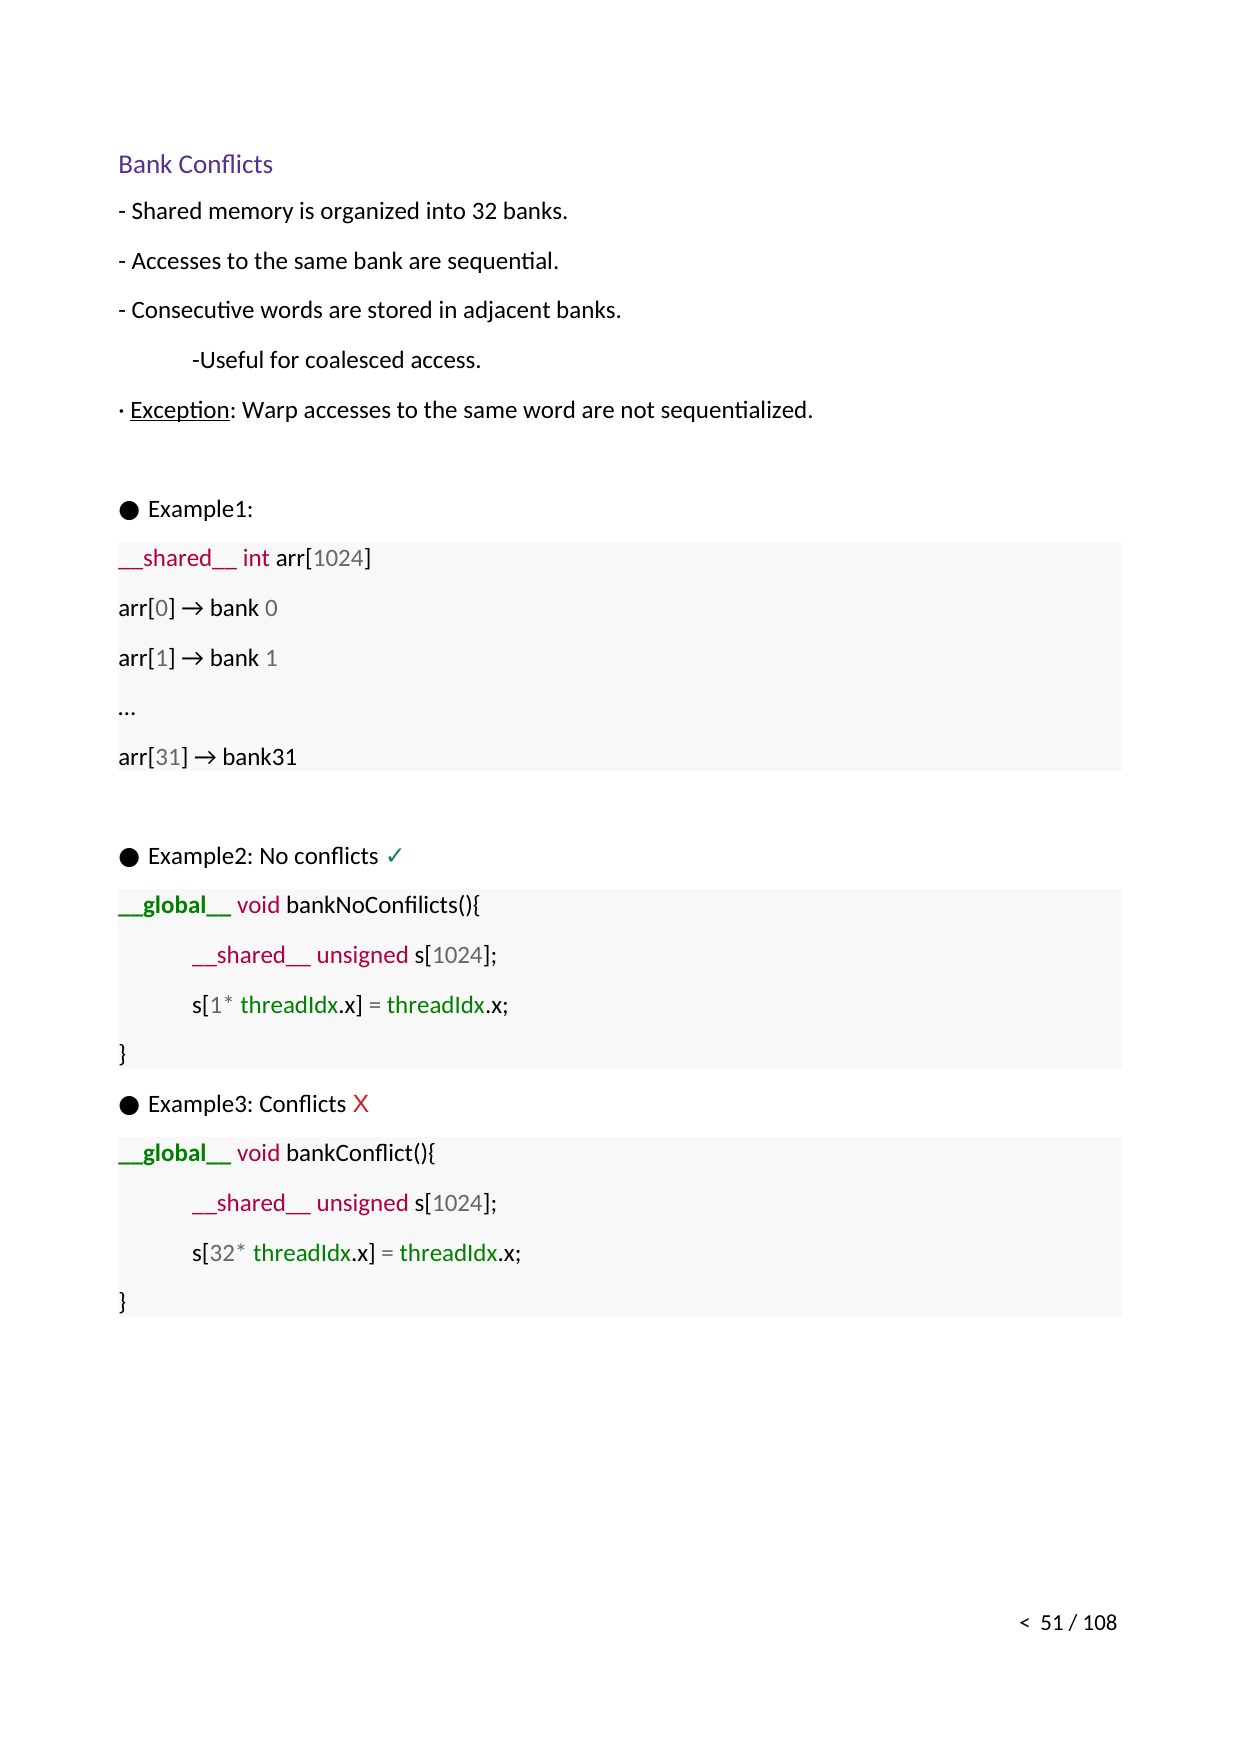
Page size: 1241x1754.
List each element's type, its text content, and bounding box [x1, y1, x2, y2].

text } [118, 1286, 1122, 1317]
text … [118, 691, 1122, 722]
text arr[31] → bank31 [118, 741, 1122, 771]
text · Exception: Warp accesses to the same word are not sequentialized. [118, 394, 1122, 424]
text } [118, 1038, 1122, 1069]
subtitle Bank Conflicts [118, 148, 1122, 181]
text arr[1] → bank 1 [118, 642, 1122, 672]
text __global__ void bankConflict(){ [118, 1137, 1122, 1168]
text __shared__ unsigned s[1024]; [118, 1187, 1122, 1218]
text -Useful for coalesced access. [118, 344, 1122, 375]
text arr[0] → bank 0 [118, 592, 1122, 623]
text ● Example2: No conflicts ✓ [118, 840, 1122, 871]
text - Shared memory is organized into 32 banks. [118, 195, 1122, 226]
text ● Example3: Conflicts X [118, 1088, 1122, 1118]
text s[1* threadIdx.x] = threadIdx.x; [118, 989, 1122, 1019]
text - Accesses to the same bank are sequential. [118, 245, 1122, 276]
text s[32* threadIdx.x] = threadIdx.x; [118, 1237, 1122, 1267]
text - Consecutive words are stored in adjacent banks. [118, 294, 1122, 325]
text __shared__ int arr[1024] [118, 542, 1122, 573]
text __global__ void bankNoConfilicts(){ [118, 889, 1122, 920]
text __shared__ unsigned s[1024]; [118, 939, 1122, 970]
text ● Example1: [118, 493, 1122, 523]
